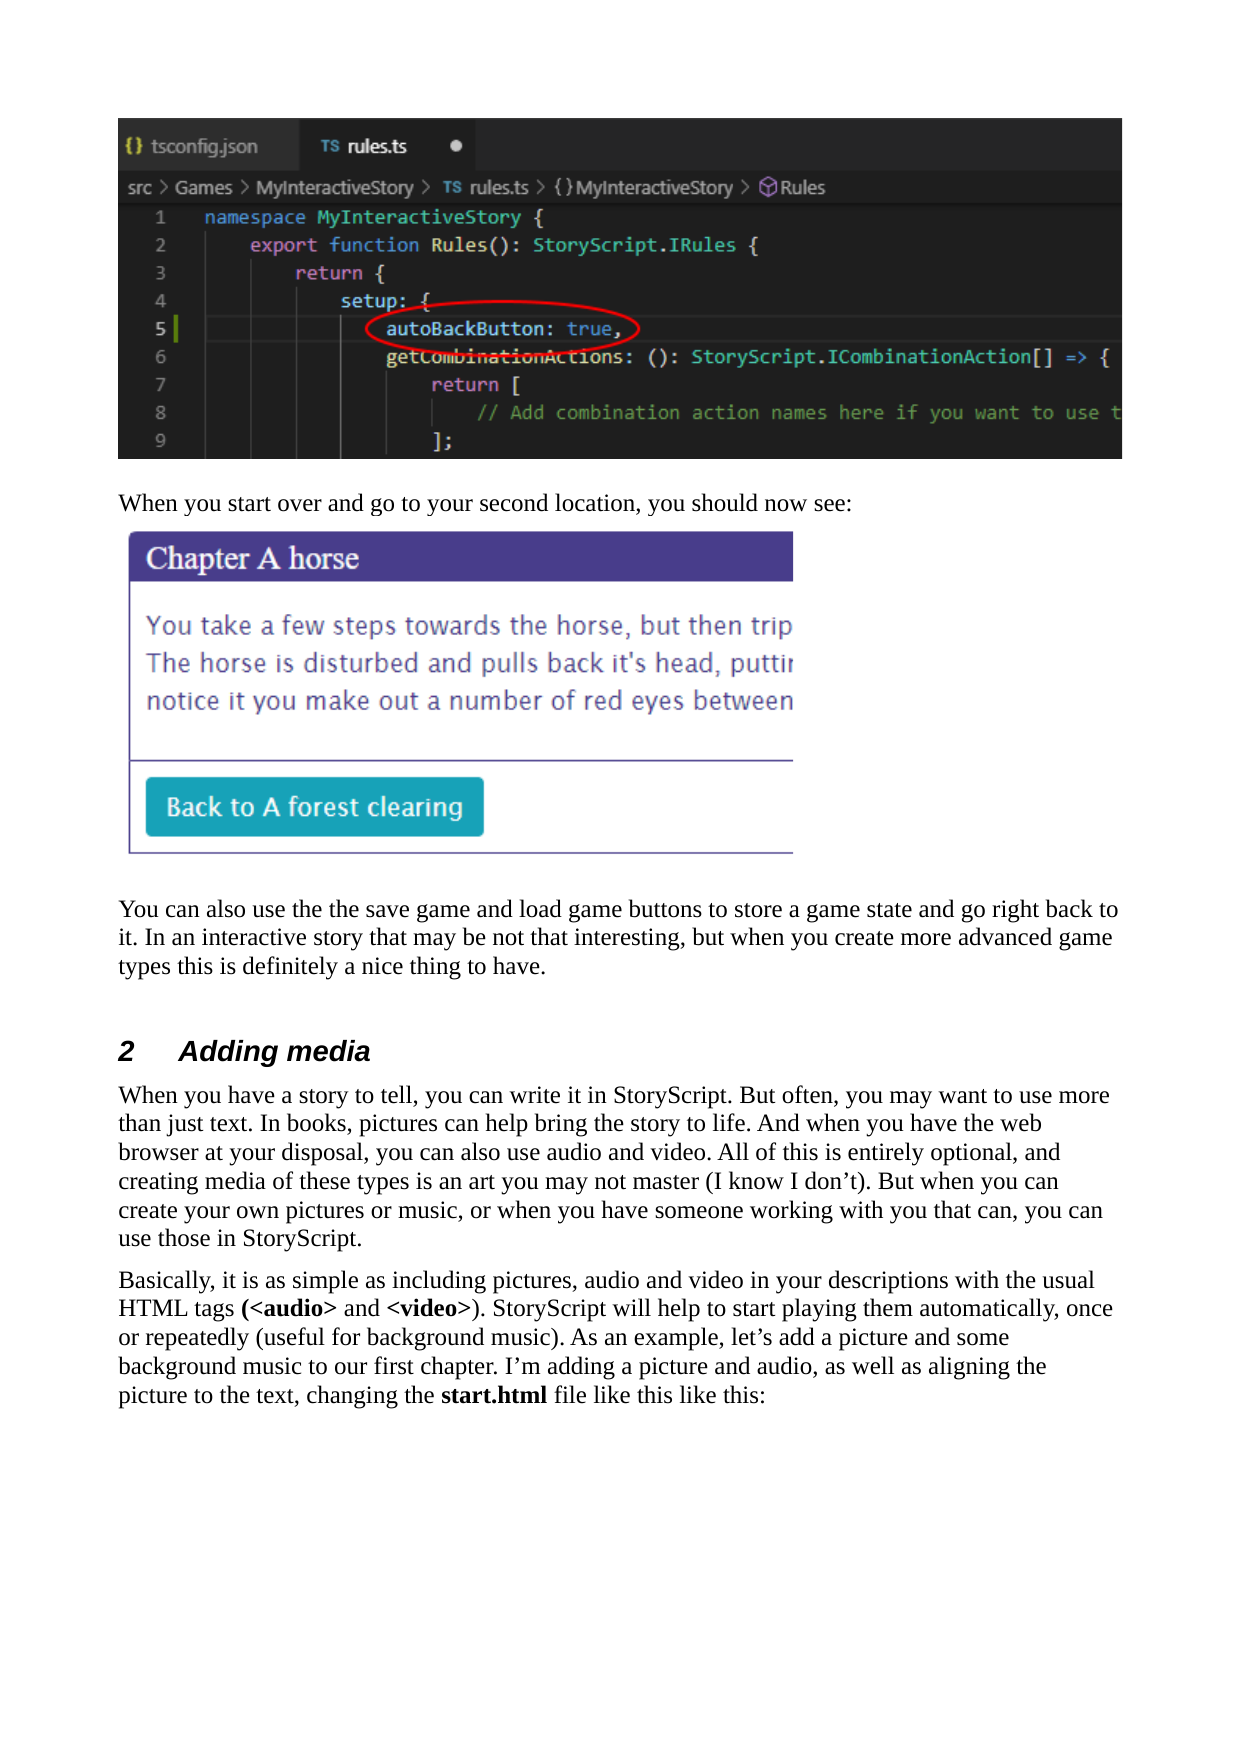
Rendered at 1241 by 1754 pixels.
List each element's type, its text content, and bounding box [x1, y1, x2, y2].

subtitle Adding media [118, 1034, 1122, 1067]
text When you start over and go to your second location, you should now see: [118, 488, 1122, 517]
text You can also use the the save game and load game buttons to store a game state and go right back to it. In an interactive story that may be not that interesting, but when you create more advanced game types this is definitely a nice thing to have. [118, 894, 1122, 980]
text Basically, it is as simple as including pictures, audio and video in your descriptions with the usual HTML tags (<audio> and <video>). StoryScript will help to start playing them automatically, once or repeatedly (useful for background music). As an example, let’s add a picture and some background music to our first chapter. I’m adding a picture and audio, as well as aligning the picture to the text, changing the start.html file like this like this: [118, 1265, 1122, 1408]
text When you have a story to tell, you can write it in StoryScript. But often, you may want to use more than just text. In books, pictures can help bring the story to life. And when you have the web browser at your disposal, you can also use audio and video. All of this is entirely optional, and creating media of these types is an art you may not master (I know I don’t). But when you can create your own pictures or music, or when you have someone working with you that can, you can use those in StoryScript. [118, 1080, 1122, 1252]
